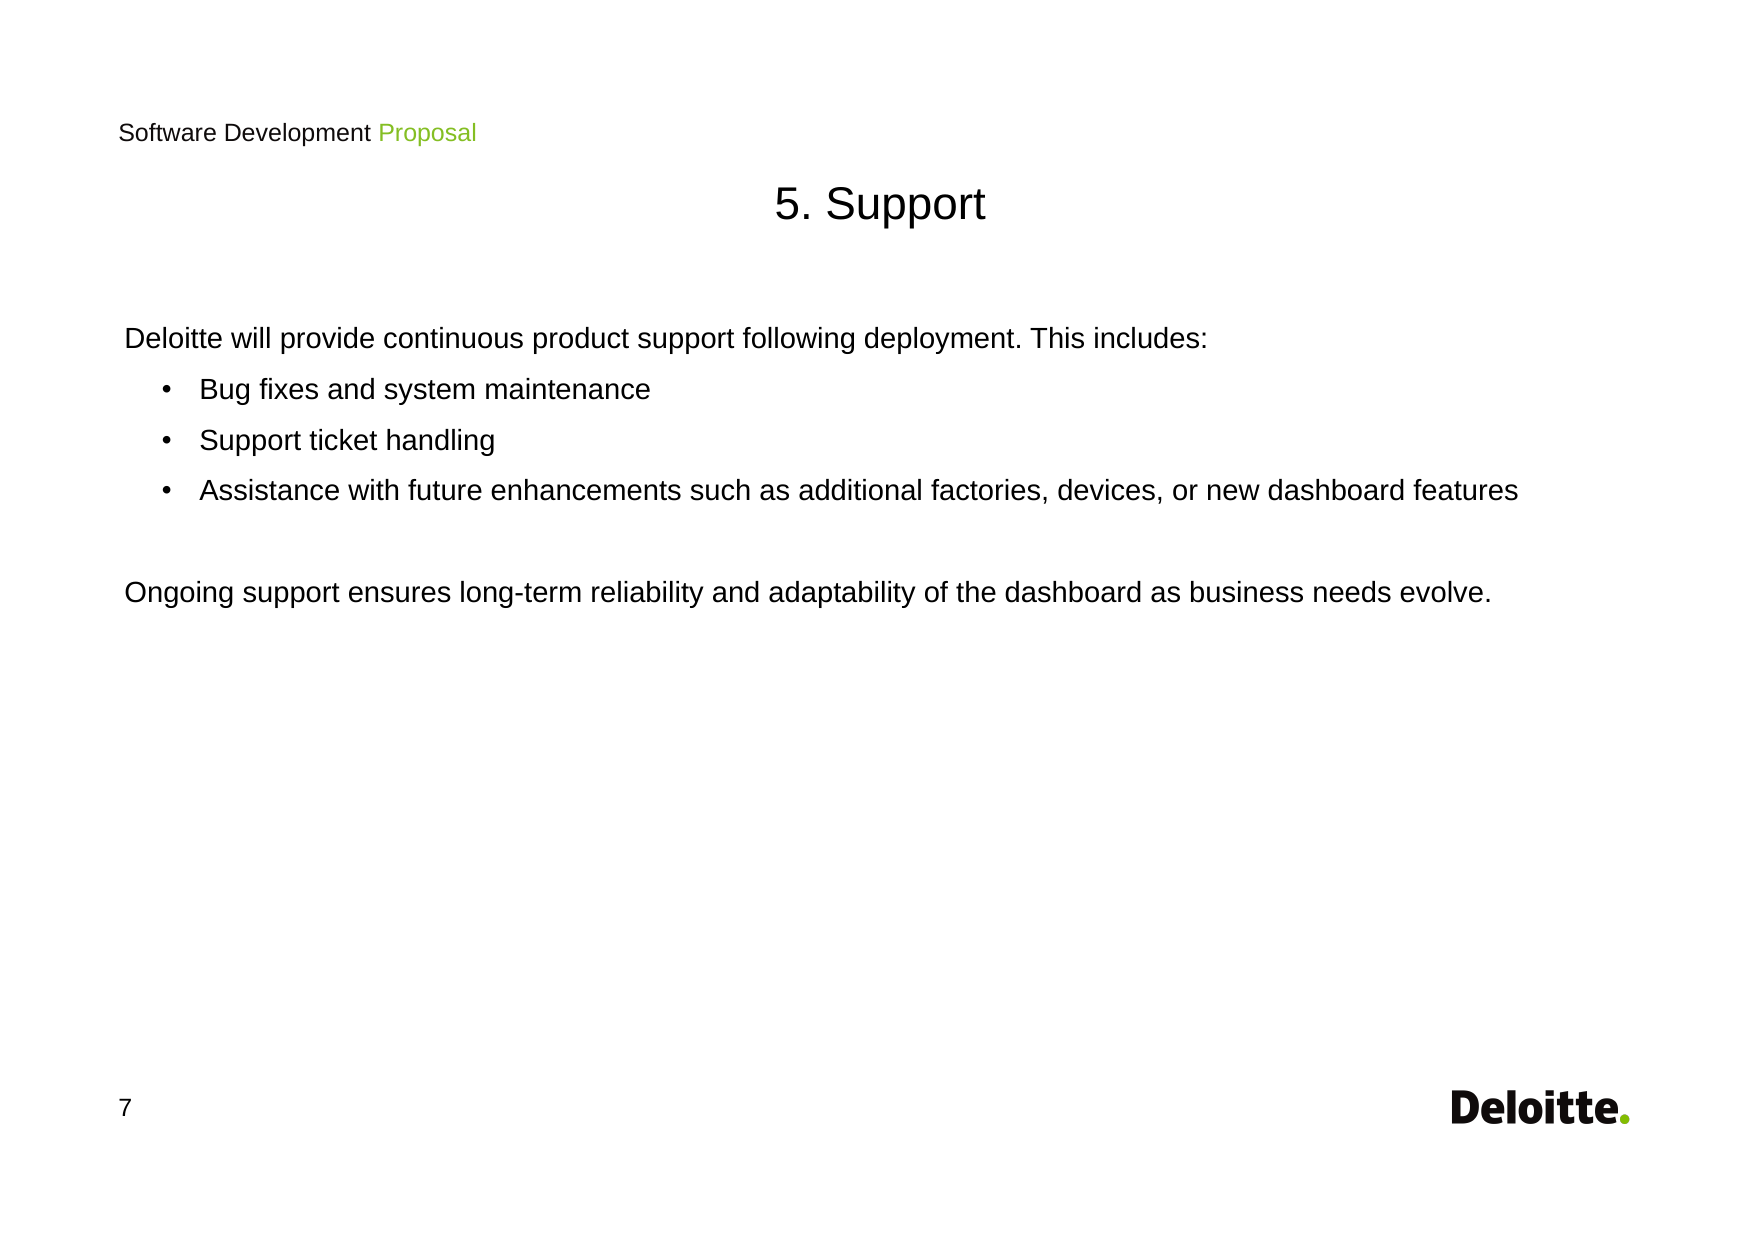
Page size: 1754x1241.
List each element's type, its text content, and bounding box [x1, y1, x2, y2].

picture [1448, 1084, 1633, 1130]
list Support ticket handling [162, 423, 1636, 456]
list Assistance with future enhancements such as additional factories, devices, or new dashboard features [162, 473, 1636, 507]
text 5. Support [124, 176, 1636, 229]
text Deloitte will provide continuous product support following deployment. This includes: [124, 321, 1636, 355]
list Bug fixes and system maintenance [162, 372, 1636, 406]
text Ongoing support ensures long-term reliability and adaptability of the dashboard as business needs evolve. [124, 574, 1636, 608]
